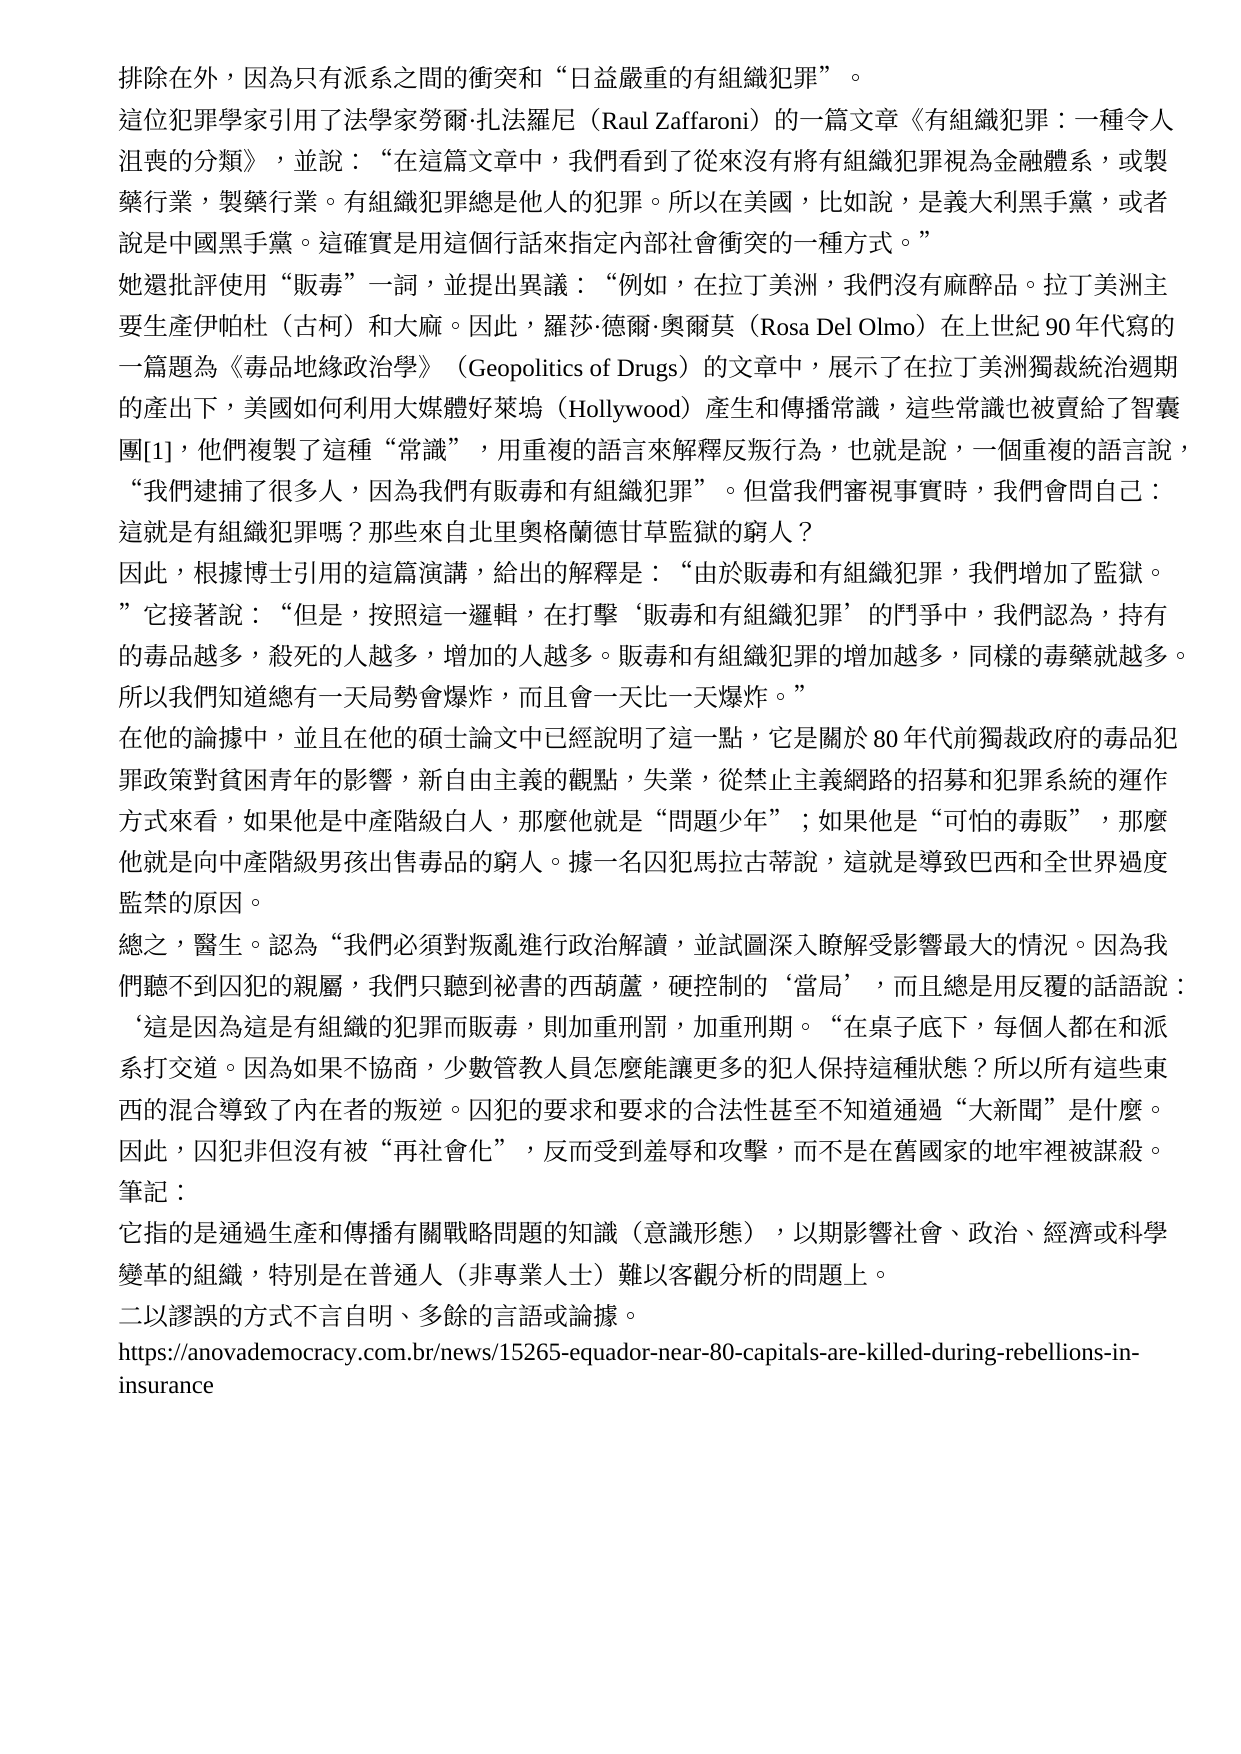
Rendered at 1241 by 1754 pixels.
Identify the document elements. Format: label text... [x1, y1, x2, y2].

text 2021-03-01T12:07:28-03:00 喬瓦娜·謝德豪爾 ['/images/0-2021/01/國際/厄瓜多監獄.webp'] 囚犯的家人在監獄殺人後受苦受難。圖為路透社。 2月23日，在擁擠不堪的Cuenca、Guayaquil和Latacunga監獄，反對派成員發生衝突，造成至少79名在押人員死亡。對Cuenca、Guayaquil和Latacunga的逮捕集中了厄瓜多所有監獄33%過度擁擠的70%。 23日的死亡人數標誌著該國監獄史上最大規模的大屠殺。 厄瓜多總統列寧·莫雷諾（Lenin Moreno）僅表示，“黑暗勢力威脅我們的共存”，並補充說，當天的事件是販毒活動增加的“後果”。 宣告忽略了厄瓜多人民邊緣化部分之間的血腥衝突是基於失業和苦難不斷增加的事實。在流感大流行期間，貧民的困境，在地牢內外的所謂的“監獄”變得更糟。 莫雷諾和媒體壟斷公司沒有將以下事實作為引發叛亂的因素：自2020年3月以來，由於Covid-19，被捕者親屬的探視被暫停了大約7個月，家庭成員之間沒有其他交流選擇。 由於大流行，陽光和庭院的時間也暫停了。“康復中心”本來就很少的活動和講習班進一步減少。 此外，在過去幾年中，老國家已經多次宣佈厄瓜多拘留中心為例外國家。這使得國家警察和武裝部隊能夠對監獄進行干預，並對囚犯的權利進行更大的鎮壓和攻擊。 這一次，有800多名武裝部隊成員和國家警察在監獄裡作亂。 在社會學家和犯罪學家維拉·馬拉古蒂·巴蒂斯塔博士（Vera Malaguti Batista）以“產生派系的監獄”為題的訪談中，談到了2017年該國北部地區監獄發生的叛亂，有關此類殺戮的重要考慮因素被排除在外，因為只有派系之間的衝突和“日益嚴重的有組織犯罪”。 這位犯罪學家引用了法學家勞爾·扎法羅尼（Raul Zaffaroni）的一篇文章《有組織犯罪：一種令人沮喪的分類》，並說：“在這篇文章中，我們看到了從來沒有將有組織犯罪視為金融體系，或製藥行業，製藥行業。有組織犯罪總是他人的犯罪。所以在美國，比如說，是義大利黑手黨，或者說是中國黑手黨。這確實是用這個行話來指定內部社會衝突的一種方式。” 她還批評使用“販毒”一詞，並提出異議：“例如，在拉丁美洲，我們沒有麻醉品。拉丁美洲主要生產伊帕杜（古柯）和大麻。因此，羅莎·德爾·奧爾莫（Rosa Del Olmo）在上世紀90年代寫的一篇題為《毒品地緣政治學》（Geopolitics of Drugs）的文章中，展示了在拉丁美洲獨裁統治週期的產出下，美國如何利用大媒體好萊塢（Hollywood）產生和傳播常識，這些常識也被賣給了智囊團[1]，他們複製了這種“常識”，用重複的語言來解釋反叛行為，也就是說，一個重複的語言說，“我們逮捕了很多人，因為我們有販毒和有組織犯罪”。但當我們審視事實時，我們會問自己：這就是有組織犯罪嗎？那些來自北里奧格蘭德甘草監獄的窮人？ 因此，根據博士引用的這篇演講，給出的解釋是：“由於販毒和有組織犯罪，我們增加了監獄。”它接著說：“但是，按照這一邏輯，在打擊‘販毒和有組織犯罪’的鬥爭中，我們認為，持有的毒品越多，殺死的人越多，增加的人越多。販毒和有組織犯罪的增加越多，同樣的毒藥就越多。所以我們知道總有一天局勢會爆炸，而且會一天比一天爆炸。” 在他的論據中，並且在他的碩士論文中已經說明了這一點，它是關於80年代前獨裁政府的毒品犯罪政策對貧困青年的影響，新自由主義的觀點，失業，從禁止主義網路的招募和犯罪系統的運作方式來看，如果他是中產階級白人，那麼他就是“問題少年”；如果他是“可怕的毒販”，那麼他就是向中產階級男孩出售毒品的窮人。據一名囚犯馬拉古蒂說，這就是導致巴西和全世界過度監禁的原因。 總之，醫生。認為“我們必須對叛亂進行政治解讀，並試圖深入瞭解受影響最大的情況。因為我們聽不到囚犯的親屬，我們只聽到祕書的西葫蘆，硬控制的‘當局’，而且總是用反覆的話語說：‘這是因為這是有組織的犯罪而販毒，則加重刑罰，加重刑期。“在桌子底下，每個人都在和派系打交道。因為如果不協商，少數管教人員怎麼能讓更多的犯人保持這種狀態？所以所有這些東西的混合導致了內在者的叛逆。囚犯的要求和要求的合法性甚至不知道通過“大新聞”是什麼。 因此，囚犯非但沒有被“再社會化”，反而受到羞辱和攻擊，而不是在舊國家的地牢裡被謀殺。 筆記： 它指的是通過生產和傳播有關戰略問題的知識（意識形態），以期影響社會、政治、經濟或科學變革的組織，特別是在普通人（非專業人士）難以客觀分析的問題上。 二以謬誤的方式不言自明、多餘的言語或論據。 https://anovademocracy.com.br/news/15265-equador-near-80-capitals-are-killed-during-rebellions-in-insurance [118, 59, 1181, 1398]
